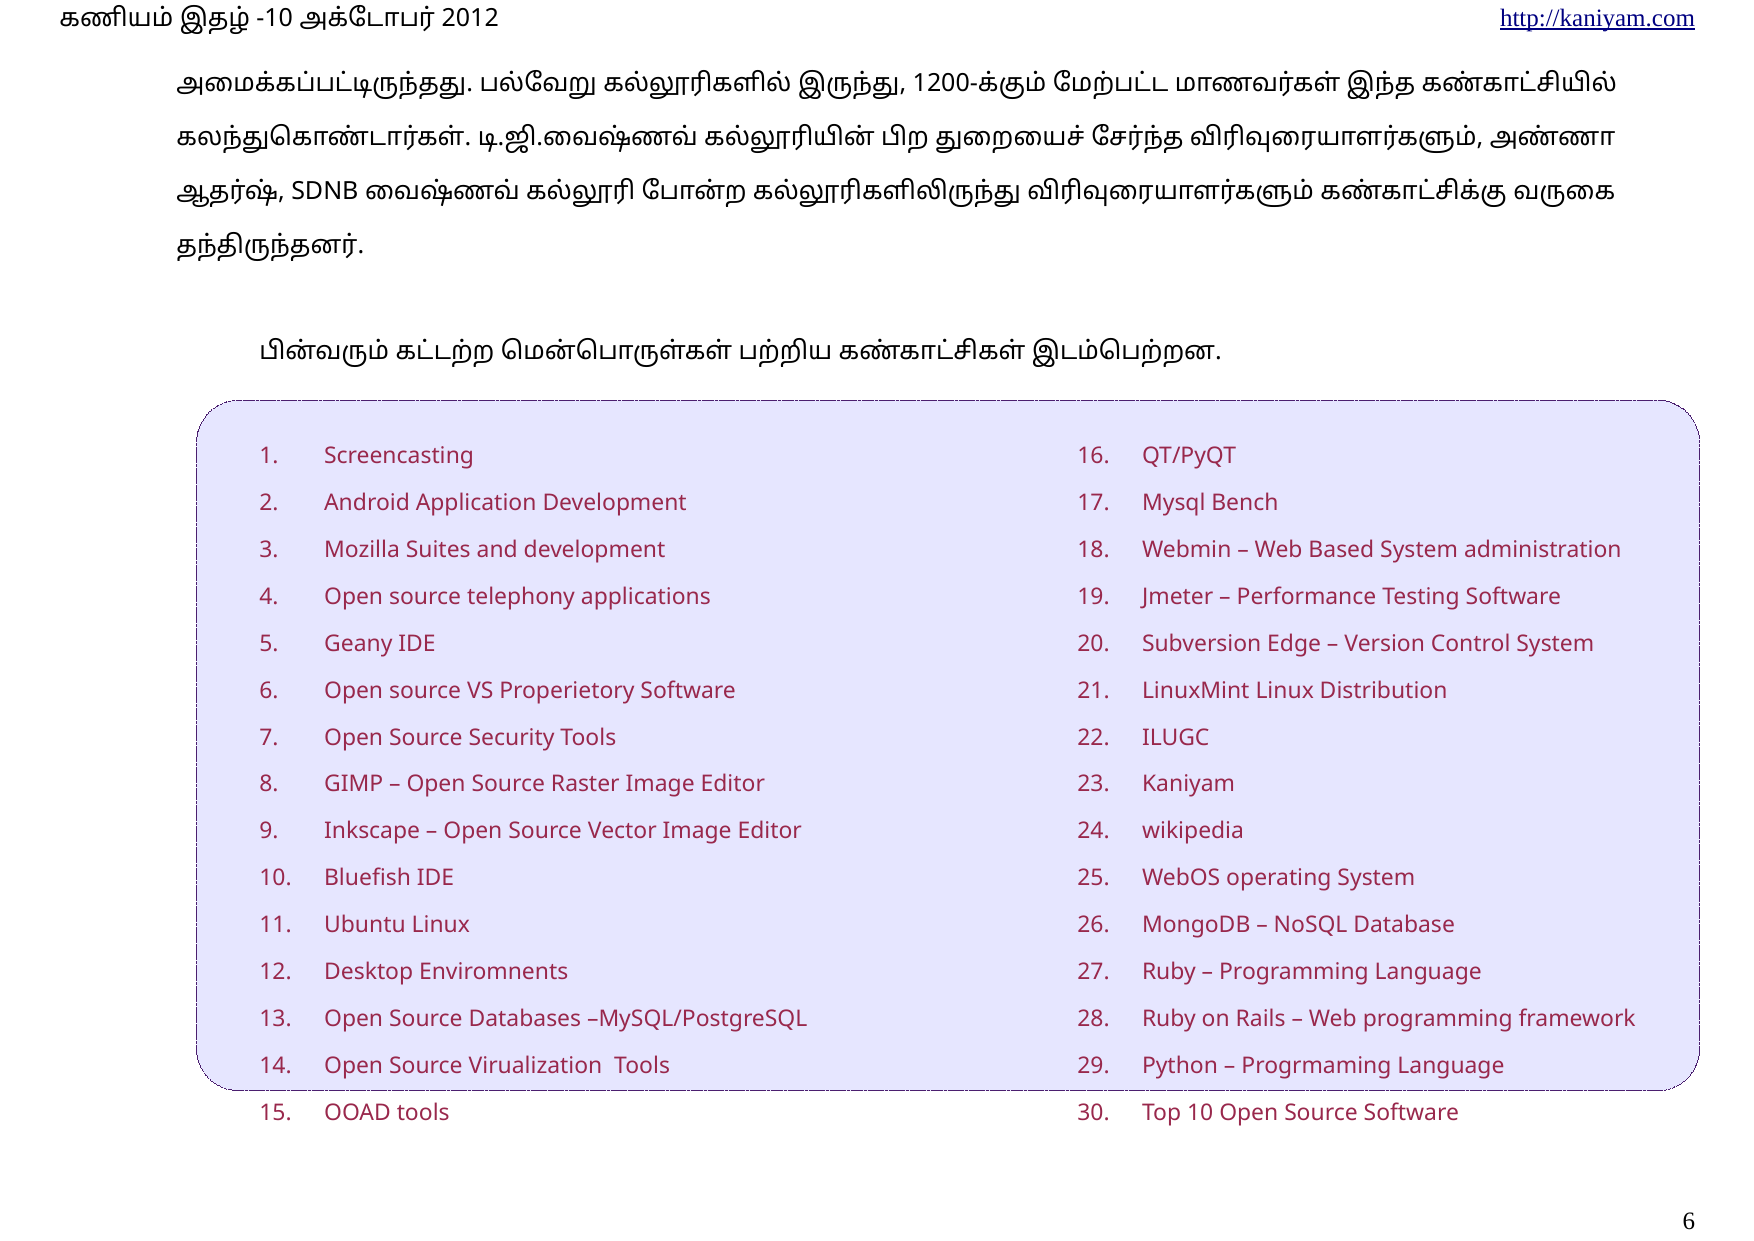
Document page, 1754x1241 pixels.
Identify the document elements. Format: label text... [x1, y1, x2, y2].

list Open Source Security Tools [176, 720, 196, 752]
list Open Source Virualization Tools [176, 1048, 209, 1080]
list Ubuntu Linux [176, 908, 196, 939]
text அமைக்கப்பட்டிருந்தது. பல்வேறு கல்லூரிகளில் இருந்து, 1200-க்கும் மேற்பட்ட மாணவர்கள் இந்த கண்காட்சியில் கலந்துகொண்டார்கள். டி.ஜி.வைஷ்ணவ் கல்லூரியின் பிற துறையைச் சேர்ந்த விரிவுரையாளர்களும், அண்ணா ஆதர்ஷ், SDNB வைஷ்ணவ் கல்லூரி போன்ற கல்லூரிகளிலிருந்து விரிவுரையாளர்களும் கண்காட்சிக்கு வருகை தந்திருந்தனர். [176, 64, 1695, 263]
list Top 10 Open Source Software [994, 1095, 1695, 1127]
list Desktop Enviromnents [176, 955, 196, 986]
list Bluefish IDE [176, 861, 196, 892]
list OOAD tools [176, 1095, 877, 1127]
list Geany IDE [176, 627, 196, 658]
text பின்வரும் கட்டற்ற மென்பொருள்கள் பற்றிய கண்காட்சிகள் இடம்பெற்றன. [176, 333, 1695, 370]
list Screencasting [176, 439, 196, 470]
list Mozilla Suites and development [176, 533, 196, 564]
list Android Application Development [176, 486, 196, 517]
